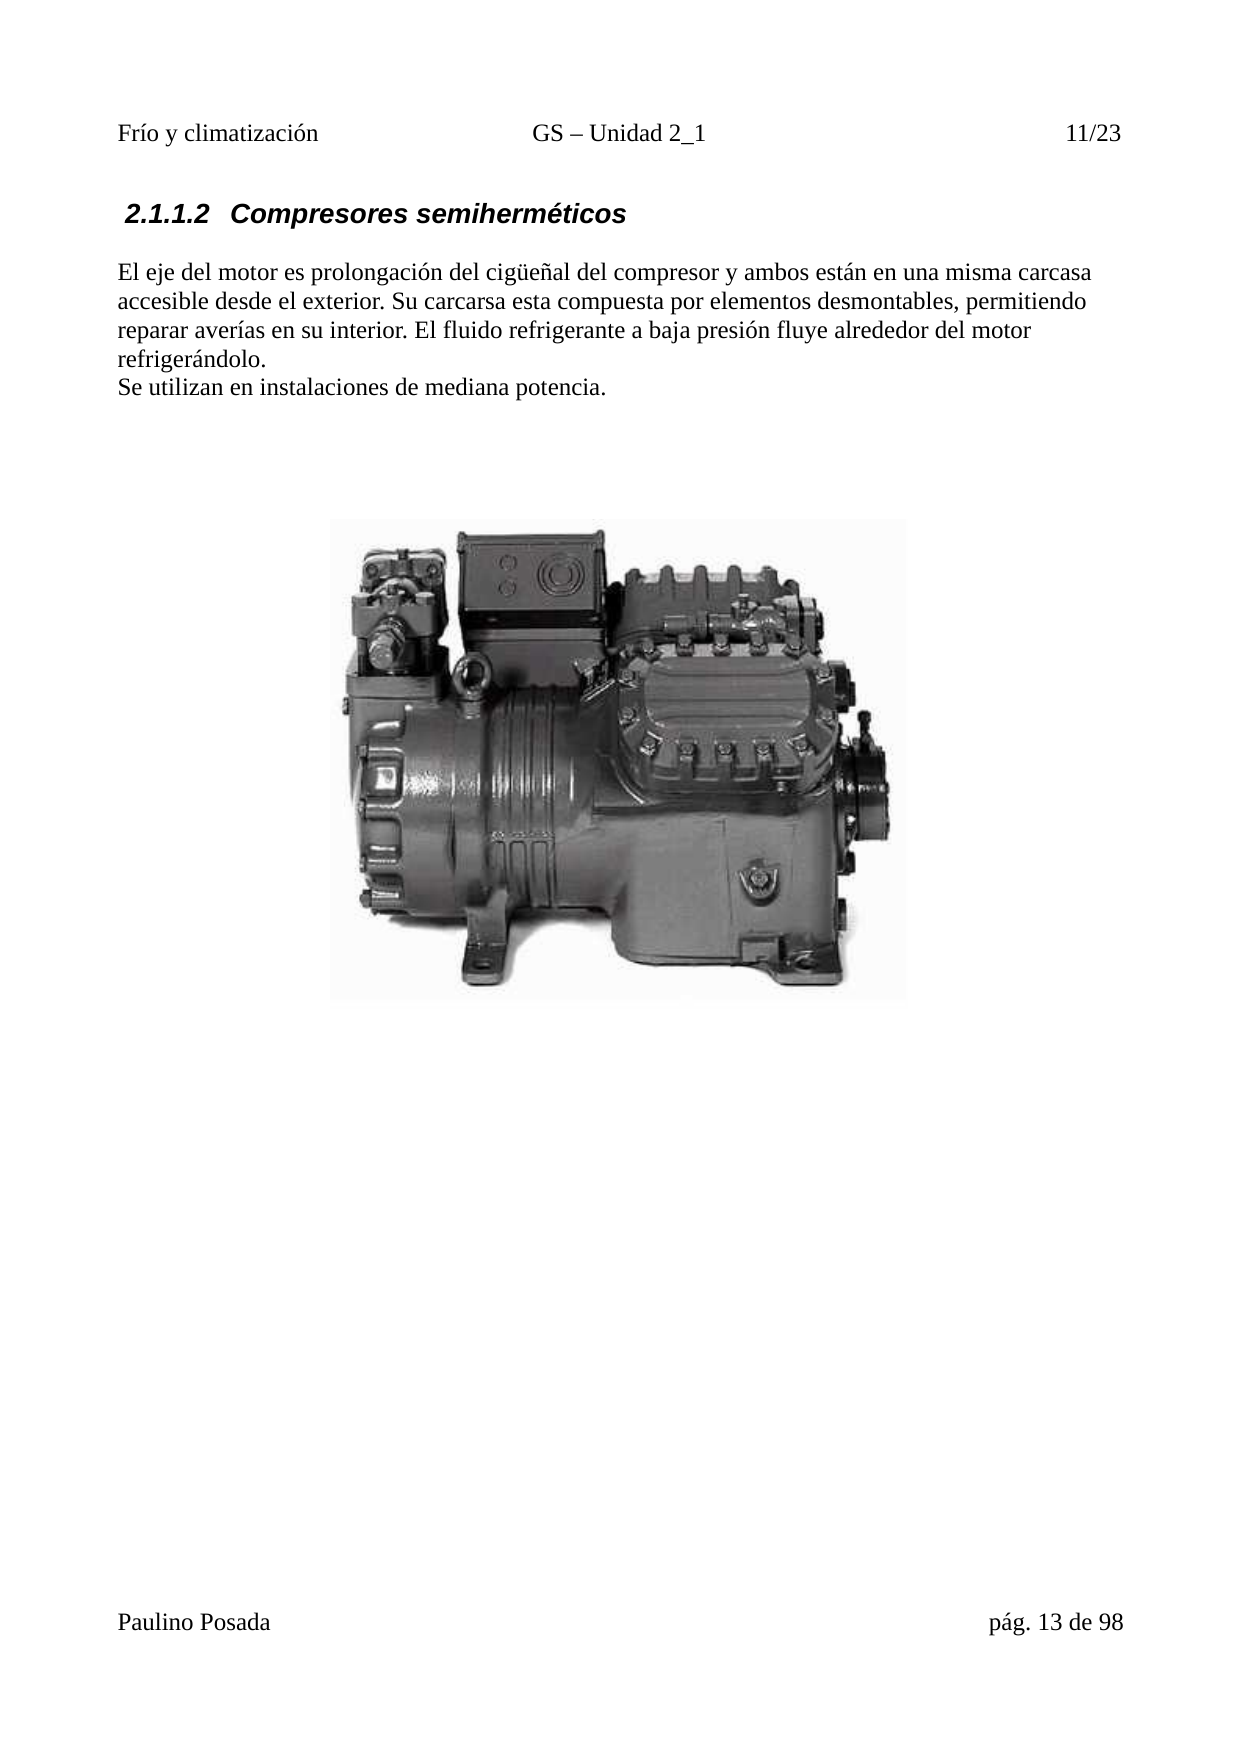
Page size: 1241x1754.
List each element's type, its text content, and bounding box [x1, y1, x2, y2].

subtitle Compresores semiherméticos [117, 197, 1123, 229]
text El eje del motor es prolongación del cigüeñal del compresor y ambos están en una misma carcasa accesible desde el exterior. Su carcarsa esta compuesta por elementos desmontables, permitiendo reparar averías en su interior. El fluido refrigerante a baja presión fluye alrededor del motor refrigerándolo. [117, 257, 1123, 372]
text Se utilizan en instalaciones de mediana potencia. [117, 372, 1123, 401]
picture [330, 519, 909, 1009]
